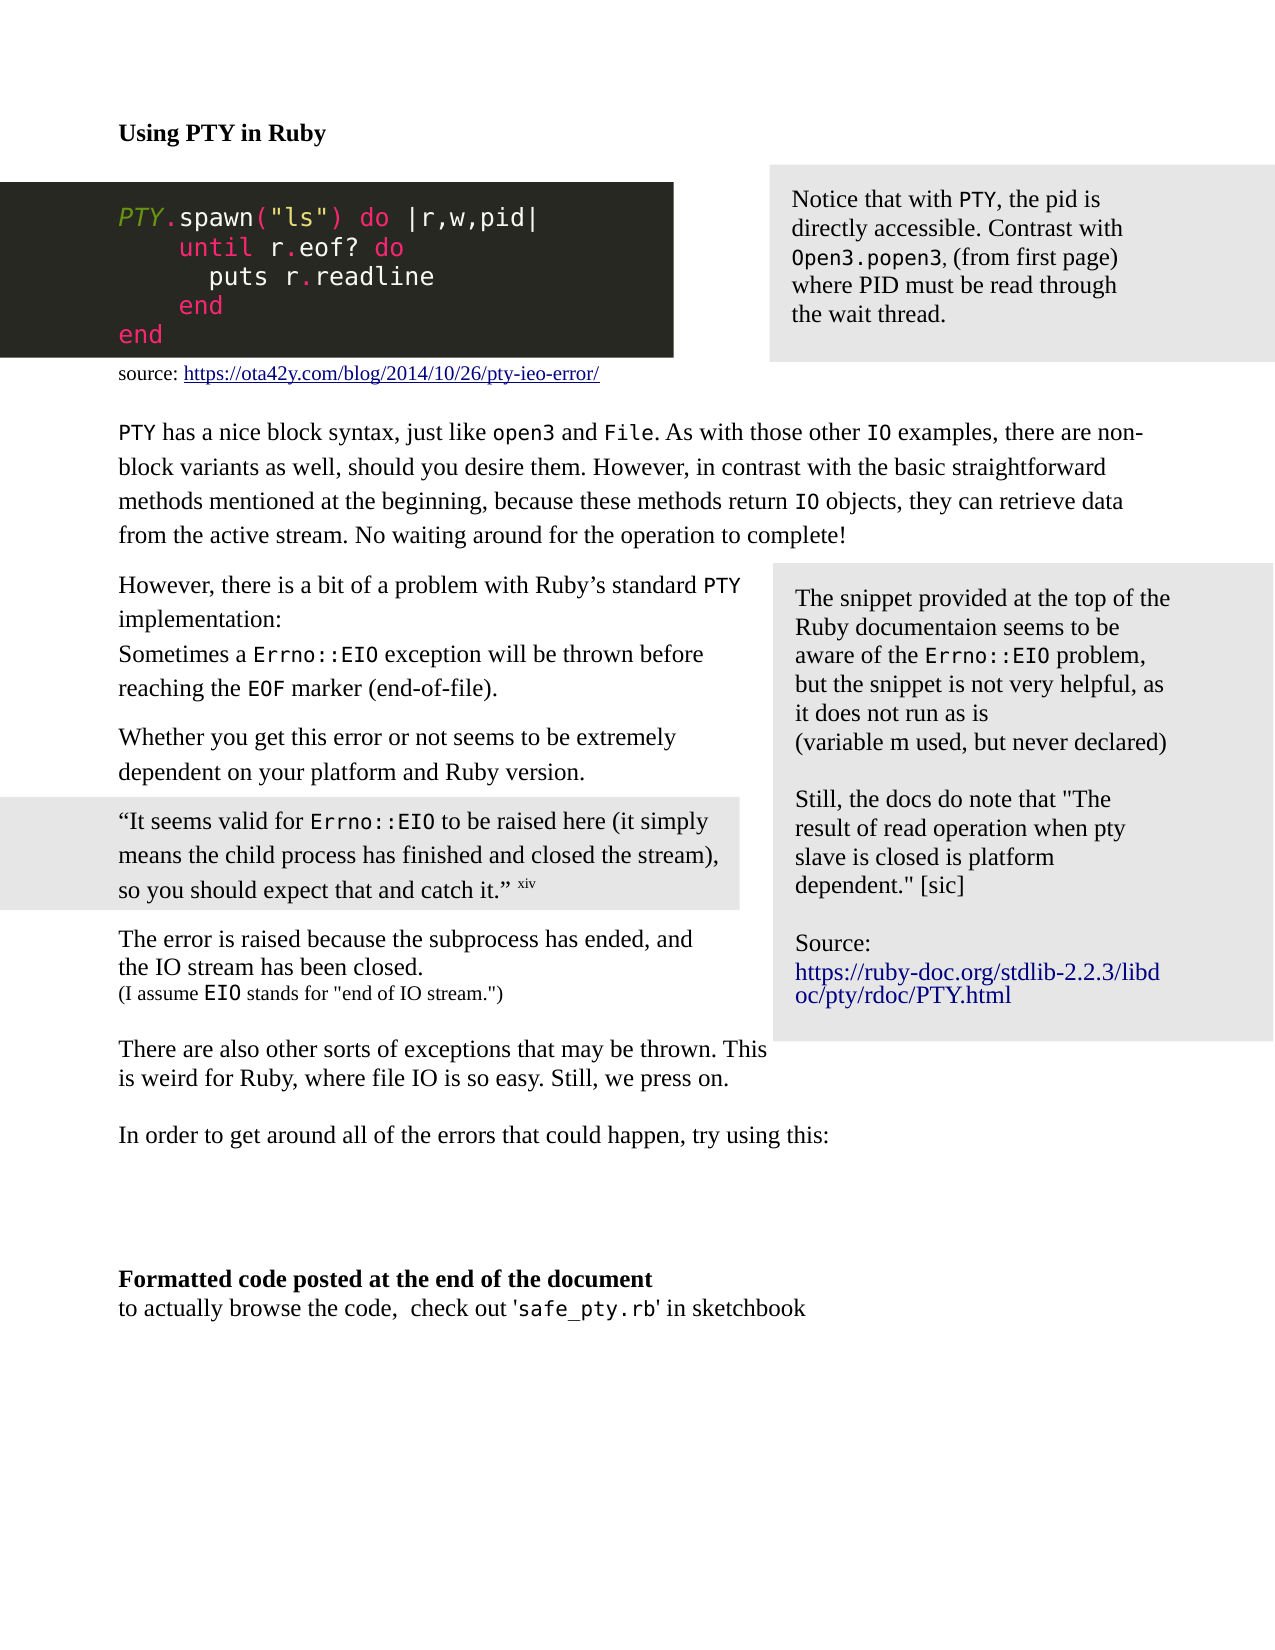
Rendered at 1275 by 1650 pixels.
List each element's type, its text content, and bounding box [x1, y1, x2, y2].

text puts r.readline [674, 262, 769, 291]
text Formatted code posted at the end of the document [118, 1264, 1157, 1293]
text PTY has a nice block syntax, just like open3 and File. As with those other IO examples, there are non-block variants as well, should you desire them. However, in contrast with the basic straightforward methods mentioned at the beginning, because these methods return IO objects, they can retrieve data from the active stream. No waiting around for the operation to complete! [118, 417, 1157, 549]
text There are also other sorts of exceptions that may be thrown. This is weird for Ruby, where file IO is so easy. Still, we press on. [118, 1034, 1157, 1092]
text (I assume EIO stands for "end of IO stream.") [118, 981, 773, 1006]
text Whether you get this error or not seems to be extremely dependent on your platform and Ruby version. [118, 722, 773, 785]
text end [674, 320, 769, 349]
text the IO stream has been closed. [118, 952, 773, 981]
text PTY.spawn("ls") do |r,w,pid| [674, 203, 769, 233]
text end [674, 291, 769, 320]
text until r.eof? do [674, 233, 769, 262]
text to actually browse the code, check out 'safe_pty.rb' in sketchbook [118, 1293, 1157, 1322]
text Using PTY in Ruby [118, 118, 1157, 147]
text In order to get around all of the errors that could happen, try using this: [118, 1121, 1157, 1149]
text However, there is a bit of a problem with Ruby’s standard PTY implementation: Sometimes a Errno::EIO exception will be thrown before reaching the EOF marker (end-of-file). [118, 570, 773, 702]
text source: https://ota42y.com/blog/2014/10/26/pty-ieo-error/ [118, 361, 1157, 385]
text The error is raised because the subprocess has ended, and [118, 924, 773, 952]
